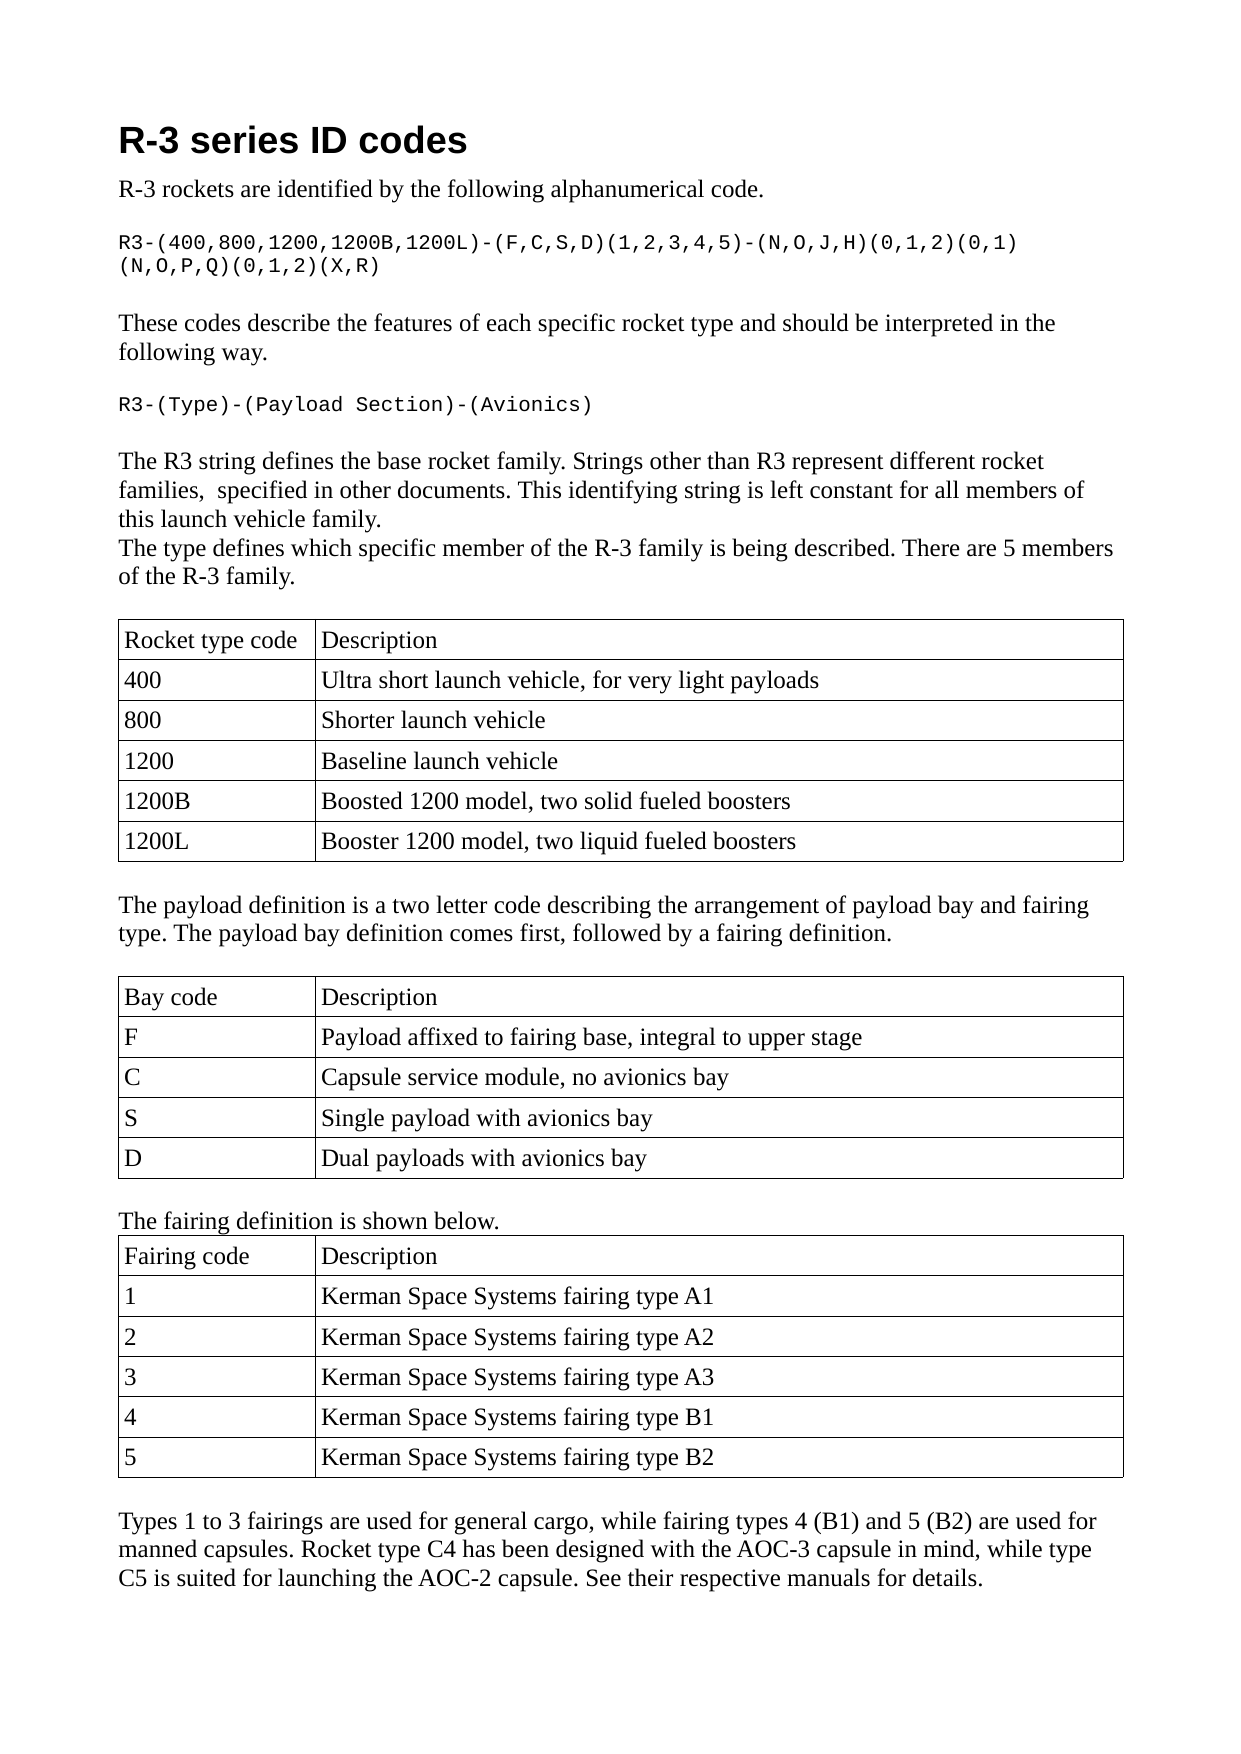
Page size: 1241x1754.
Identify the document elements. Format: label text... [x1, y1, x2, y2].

table_cell Kerman Space Systems fairing type B2 [316, 1438, 1123, 1477]
text The R3 string defines the base rocket family. Strings other than R3 represent different rocket families, specified in other documents. This identifying string is left constant for all members of this launch vehicle family. [118, 446, 1122, 533]
table_header Description [316, 977, 1123, 1016]
text These codes describe the features of each specific rocket type and should be interpreted in the following way. [118, 308, 1122, 365]
text R3-(Type)-(Payload Section)-(Avionics) [118, 394, 1122, 418]
table_header Rocket type code [119, 620, 315, 659]
table_cell C [119, 1058, 315, 1097]
table_cell 1 [119, 1276, 315, 1316]
table_cell 3 [119, 1357, 315, 1396]
text The payload definition is a two letter code describing the arrangement of payload bay and fairing type. The payload bay definition comes first, followed by a fairing definition. [118, 890, 1122, 947]
text R3-(400,800,1200,1200B,1200L)-(F,C,S,D)(1,2,3,4,5)-(N,O,J,H)(0,1,2)(0,1)(N,O,P,Q)(0,1,2)(X,R) [118, 232, 1122, 279]
table_cell Booster 1200 model, two liquid fueled boosters [316, 822, 1123, 861]
table_cell 1200L [119, 822, 315, 861]
table_cell Ultra short launch vehicle, for very light payloads [316, 660, 1123, 699]
subtitle R-3 series ID codes [118, 118, 1122, 162]
table_cell Single payload with avionics bay [316, 1098, 1123, 1137]
table_cell 4 [119, 1397, 315, 1437]
table_cell Boosted 1200 model, two solid fueled boosters [316, 781, 1123, 821]
table_cell Payload affixed to fairing base, integral to upper stage [316, 1017, 1123, 1057]
text The fairing definition is shown below. [118, 1206, 1122, 1235]
table_cell 5 [119, 1438, 315, 1477]
table_cell 1200B [119, 781, 315, 821]
table_cell 800 [119, 701, 315, 740]
table_cell S [119, 1098, 315, 1137]
table_cell Dual payloads with avionics bay [316, 1138, 1123, 1177]
table_cell 400 [119, 660, 315, 699]
table_header Description [316, 1236, 1123, 1275]
table_header Description [316, 620, 1123, 659]
text R-3 rockets are identified by the following alphanumerical code. [118, 174, 1122, 203]
table_cell Kerman Space Systems fairing type A2 [316, 1317, 1123, 1356]
table_cell F [119, 1017, 315, 1057]
table_cell Shorter launch vehicle [316, 701, 1123, 740]
table_header Bay code [119, 977, 315, 1016]
table_cell D [119, 1138, 315, 1177]
table_cell Capsule service module, no avionics bay [316, 1058, 1123, 1097]
table_header Fairing code [119, 1236, 315, 1275]
table_cell Kerman Space Systems fairing type A3 [316, 1357, 1123, 1396]
table_cell Baseline launch vehicle [316, 741, 1123, 780]
text Types 1 to 3 fairings are used for general cargo, while fairing types 4 (B1) and 5 (B2) are used for manned capsules. Rocket type C4 has been designed with the AOC-3 capsule in mind, while type C5 is suited for launching the AOC-2 capsule. See their respective manuals for details. [118, 1506, 1122, 1592]
table_cell Kerman Space Systems fairing type B1 [316, 1397, 1123, 1437]
text The type defines which specific member of the R-3 family is being described. There are 5 members of the R-3 family. [118, 533, 1122, 590]
table_cell 1200 [119, 741, 315, 780]
table_cell 2 [119, 1317, 315, 1356]
table_cell Kerman Space Systems fairing type A1 [316, 1276, 1123, 1316]
